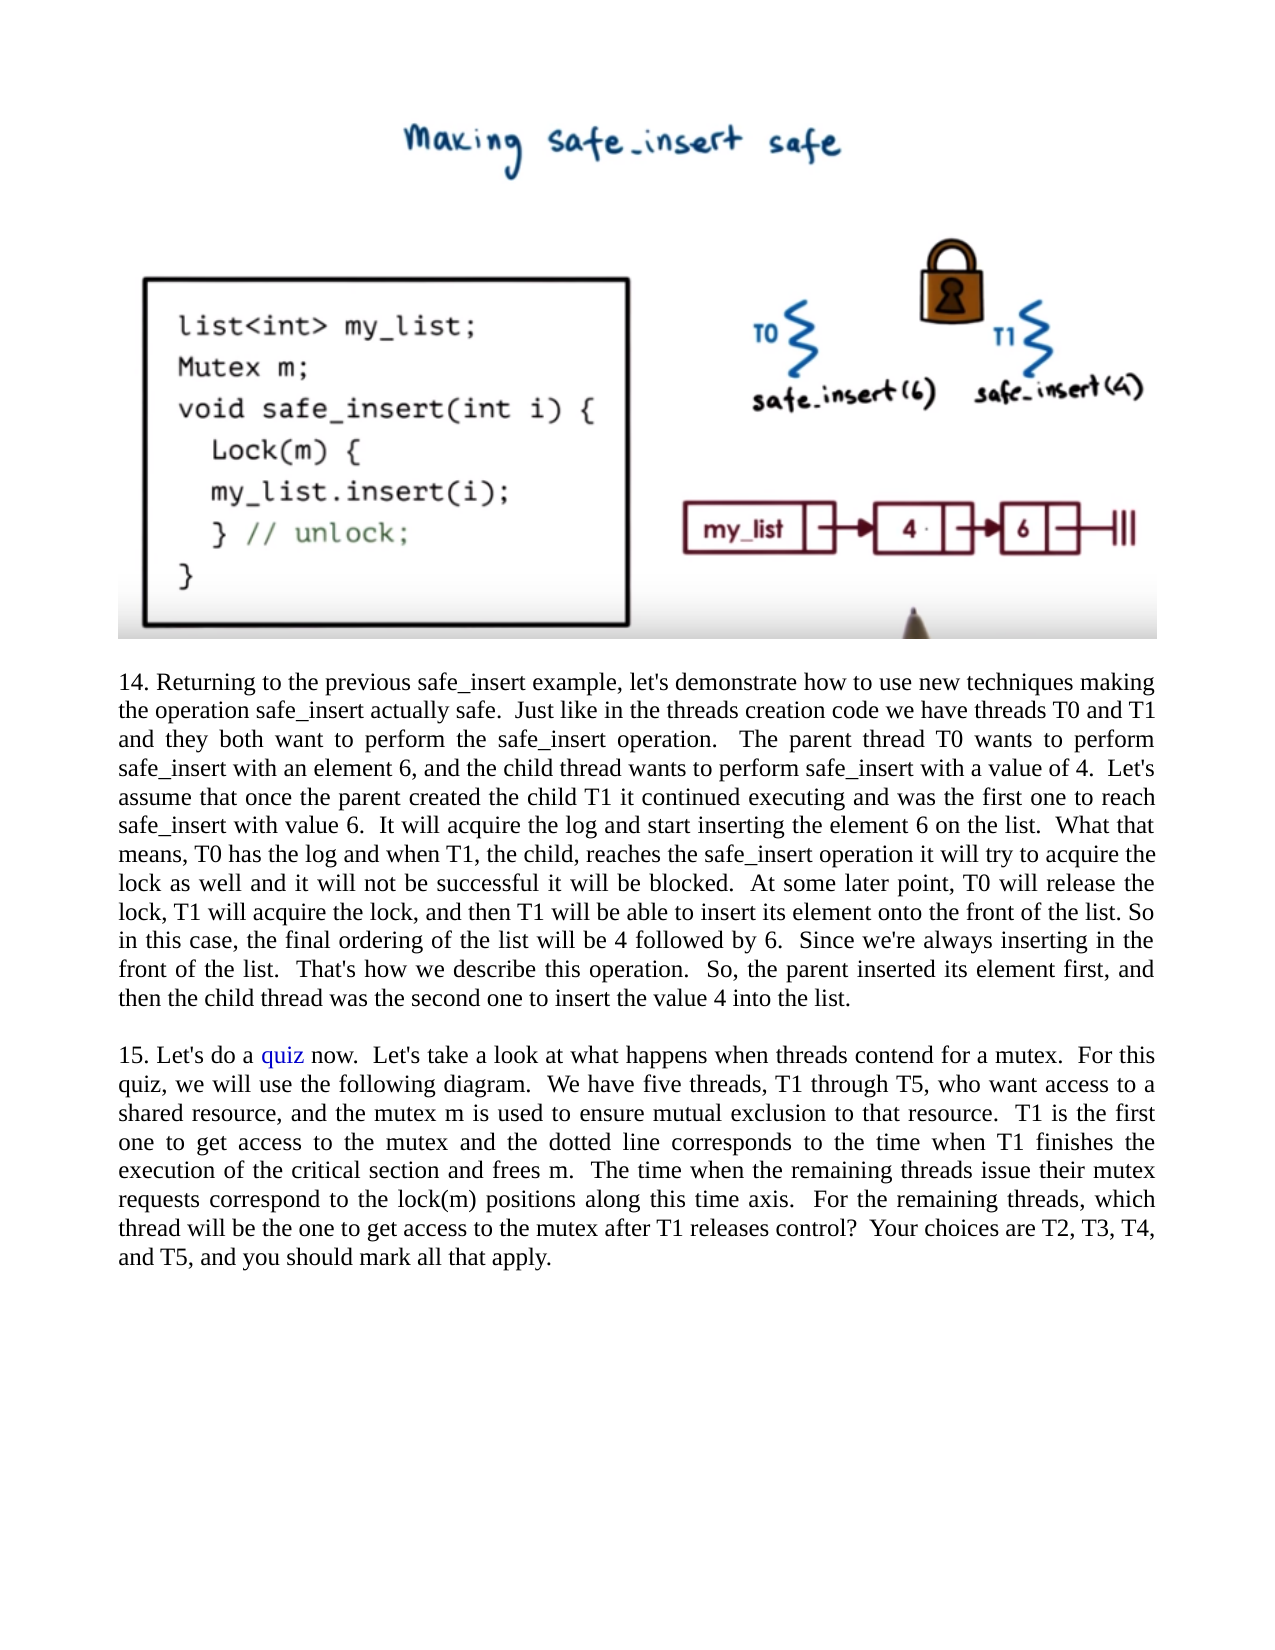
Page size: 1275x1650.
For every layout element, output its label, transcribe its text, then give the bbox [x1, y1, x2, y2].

text 15. Let's do a quiz now. Let's take a look at what happens when threads contend for a mutex. For this quiz, we will use the following diagram. We have five threads, T1 through T5, who want access to a shared resource, and the mutex m is used to ensure mutual exclusion to that resource. T1 is the first one to get access to the mutex and the dotted line corresponds to the time when T1 finishes the execution of the critical section and frees m. The time when the remaining threads issue their mutex requests correspond to the lock(m) positions along this time axis. For the remaining threads, which thread will be the one to get access to the mutex after T1 releases control? Your choices are T2, T3, T4, and T5, and you should mark all that apply. [118, 1041, 1157, 1271]
picture [118, 118, 1157, 639]
text 14. Returning to the previous safe_insert example, let's demonstrate how to use new techniques making the operation safe_insert actually safe. Just like in the threads creation code we have threads T0 and T1 and they both want to perform the safe_insert operation. The parent thread T0 wants to perform safe_insert with an element 6, and the child thread wants to perform safe_insert with a value of 4. Let's assume that once the parent created the child T1 it continued executing and was the first one to reach safe_insert with value 6. It will acquire the log and start inserting the element 6 on the list. What that means, T0 has the log and when T1, the child, reaches the safe_insert operation it will try to acquire the lock as well and it will not be successful it will be blocked. At some later point, T0 will release the lock, T1 will acquire the lock, and then T1 will be able to insert its element onto the front of the list. So in this case, the final ordering of the list will be 4 followed by 6. Since we're always inserting in the front of the list. That's how we describe this operation. So, the parent inserted its element first, and then the child thread was the second one to insert the value 4 into the list. [118, 667, 1157, 1012]
